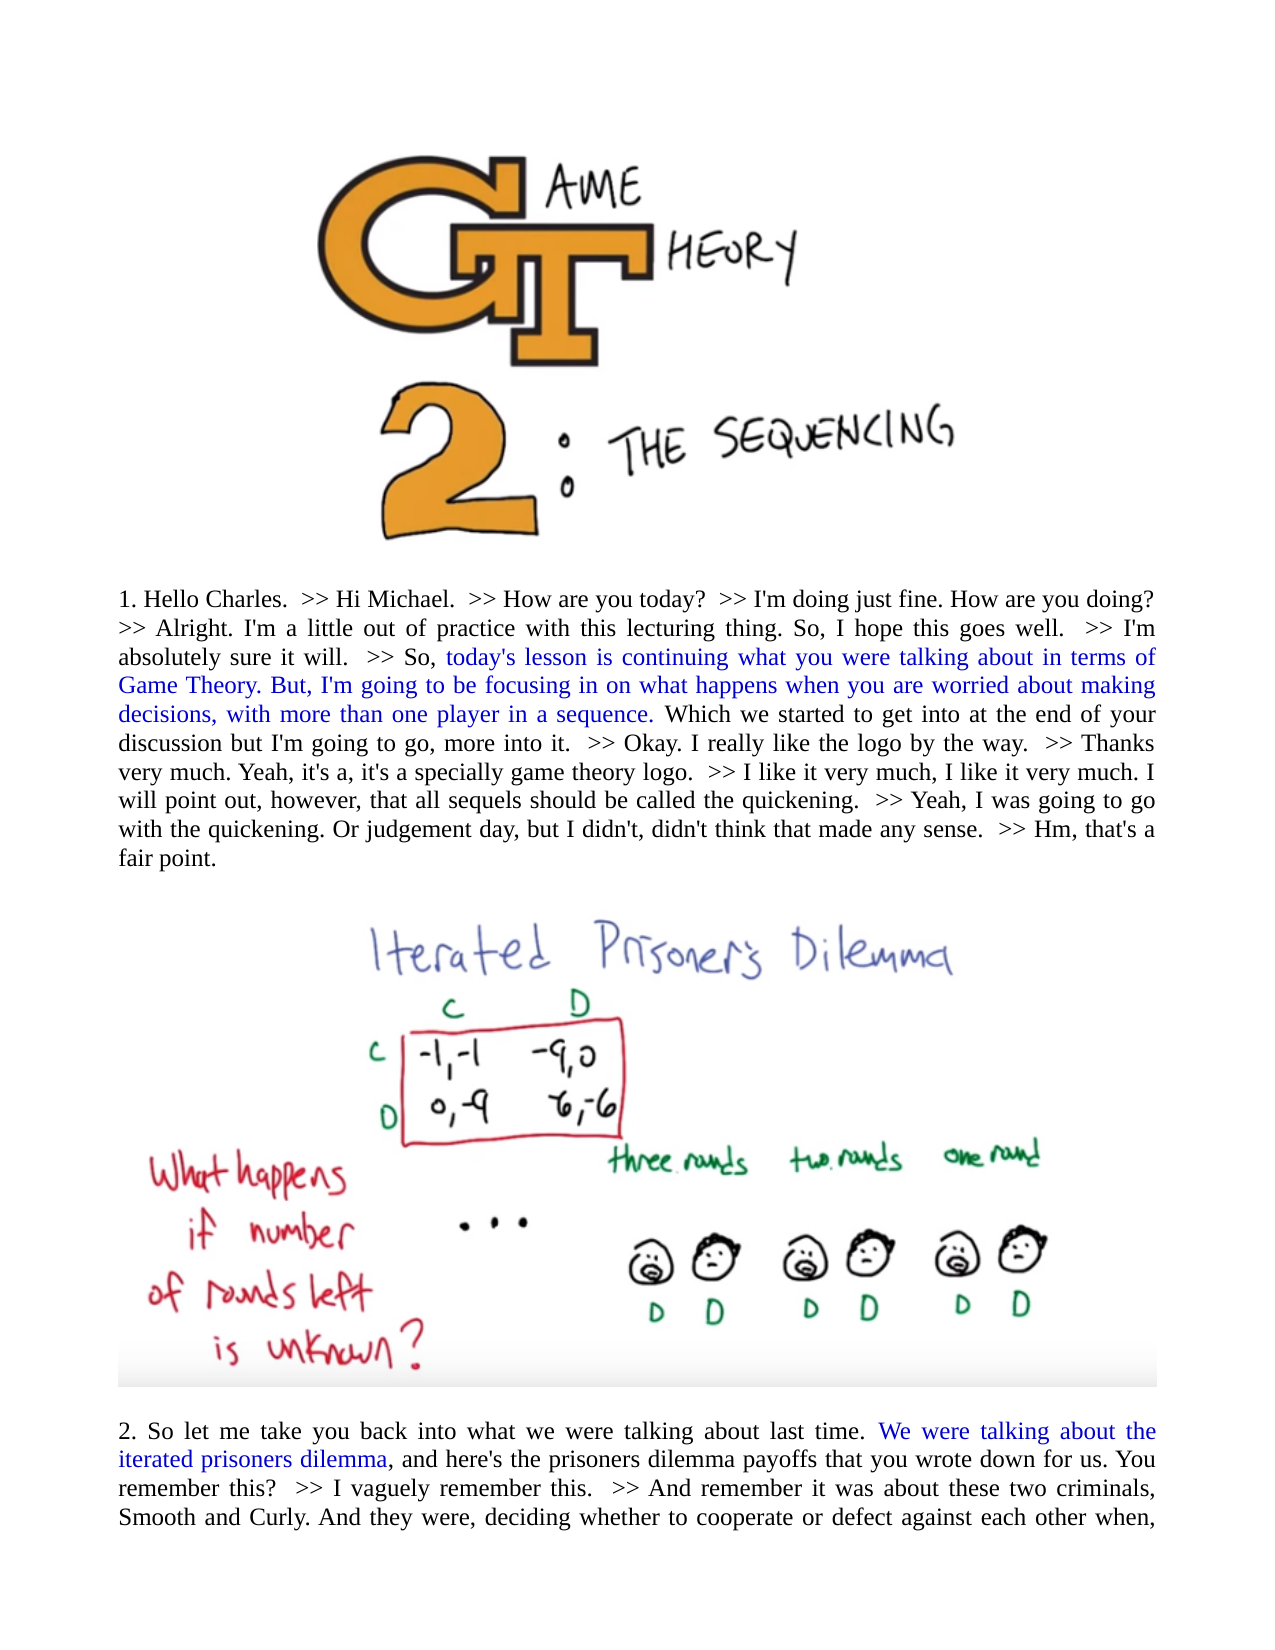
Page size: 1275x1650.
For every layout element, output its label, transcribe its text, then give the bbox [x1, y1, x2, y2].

text 2. So let me take you back into what we were talking about last time. We were talking about the iterated prisoners dilemma, and here's the prisoners dilemma payoffs that you wrote down for us. You remember this? >> I vaguely remember this. >> And remember it was about these two criminals, Smooth and Curly. And they were, deciding whether to cooperate or defect against each other when, [118, 1416, 1157, 1531]
text 1. Hello Charles. >> Hi Michael. >> How are you today? >> I'm doing just fine. How are you doing? >> Alright. I'm a little out of practice with this lecturing thing. So, I hope this goes well. >> I'm absolutely sure it will. >> So, today's lesson is continuing what you were talking about in terms of Game Theory. But, I'm going to be focusing in on what happens when you are worried about making decisions, with more than one player in a sequence. Which we started to get into at the end of your discussion but I'm going to go, more into it. >> Okay. I really like the logo by the way. >> Thanks very much. Yeah, it's a, it's a specially game theory logo. >> I like it very much, I like it very much. I will point out, however, that all sequels should be called the quickening. >> Yeah, I was going to go with the quickening. Or judgement day, but I didn't, didn't think that made any sense. >> Hm, that's a fair point. [118, 584, 1157, 872]
picture [118, 146, 1157, 556]
picture [118, 900, 1157, 1387]
